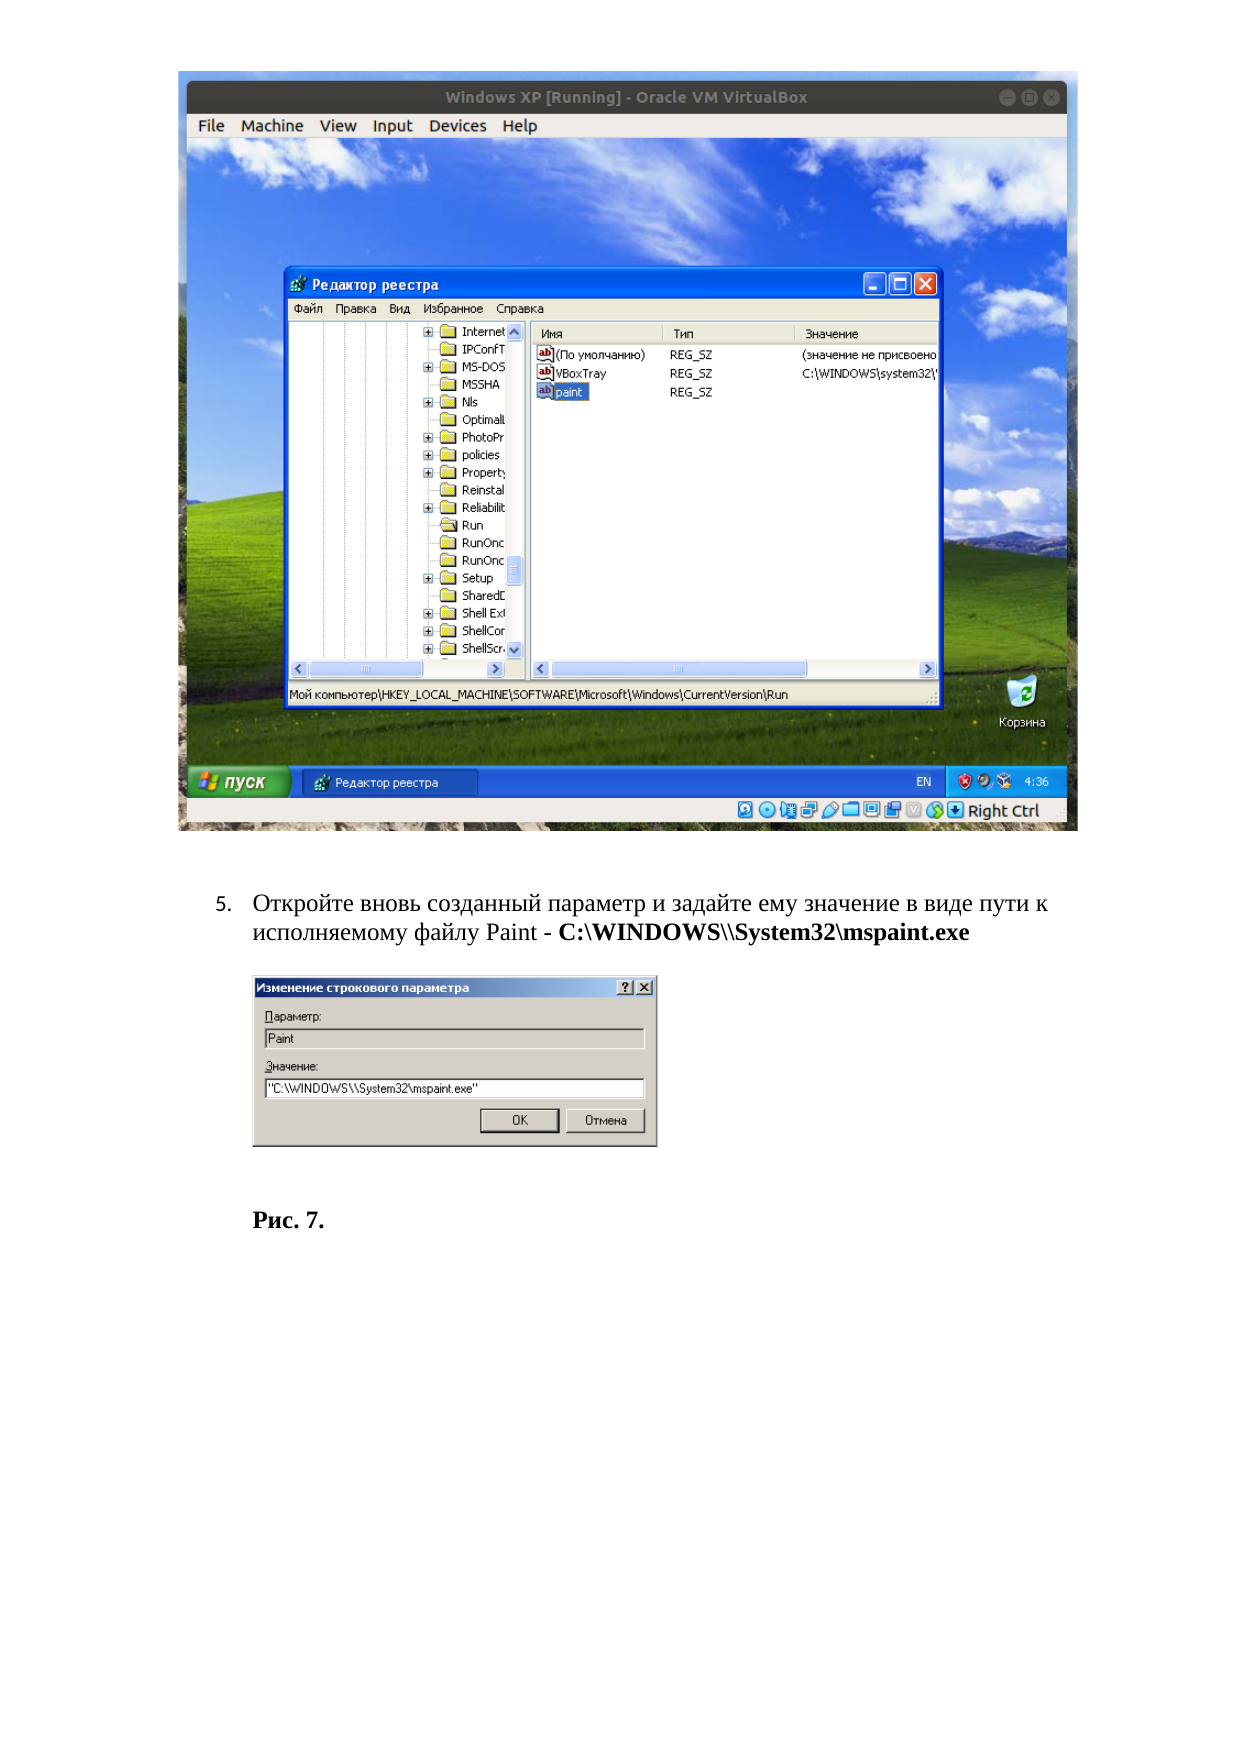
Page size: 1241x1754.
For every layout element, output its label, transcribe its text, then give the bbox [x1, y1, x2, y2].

list Откройте вновь созданный параметр и задайте ему значение в виде пути к исполняемому файлу Paint - C:\WINDOWS\\System32\mspaint.exe [215, 888, 1152, 946]
picture [252, 975, 658, 1147]
picture [178, 71, 1078, 831]
text Рис. 7. [252, 1176, 1152, 1234]
